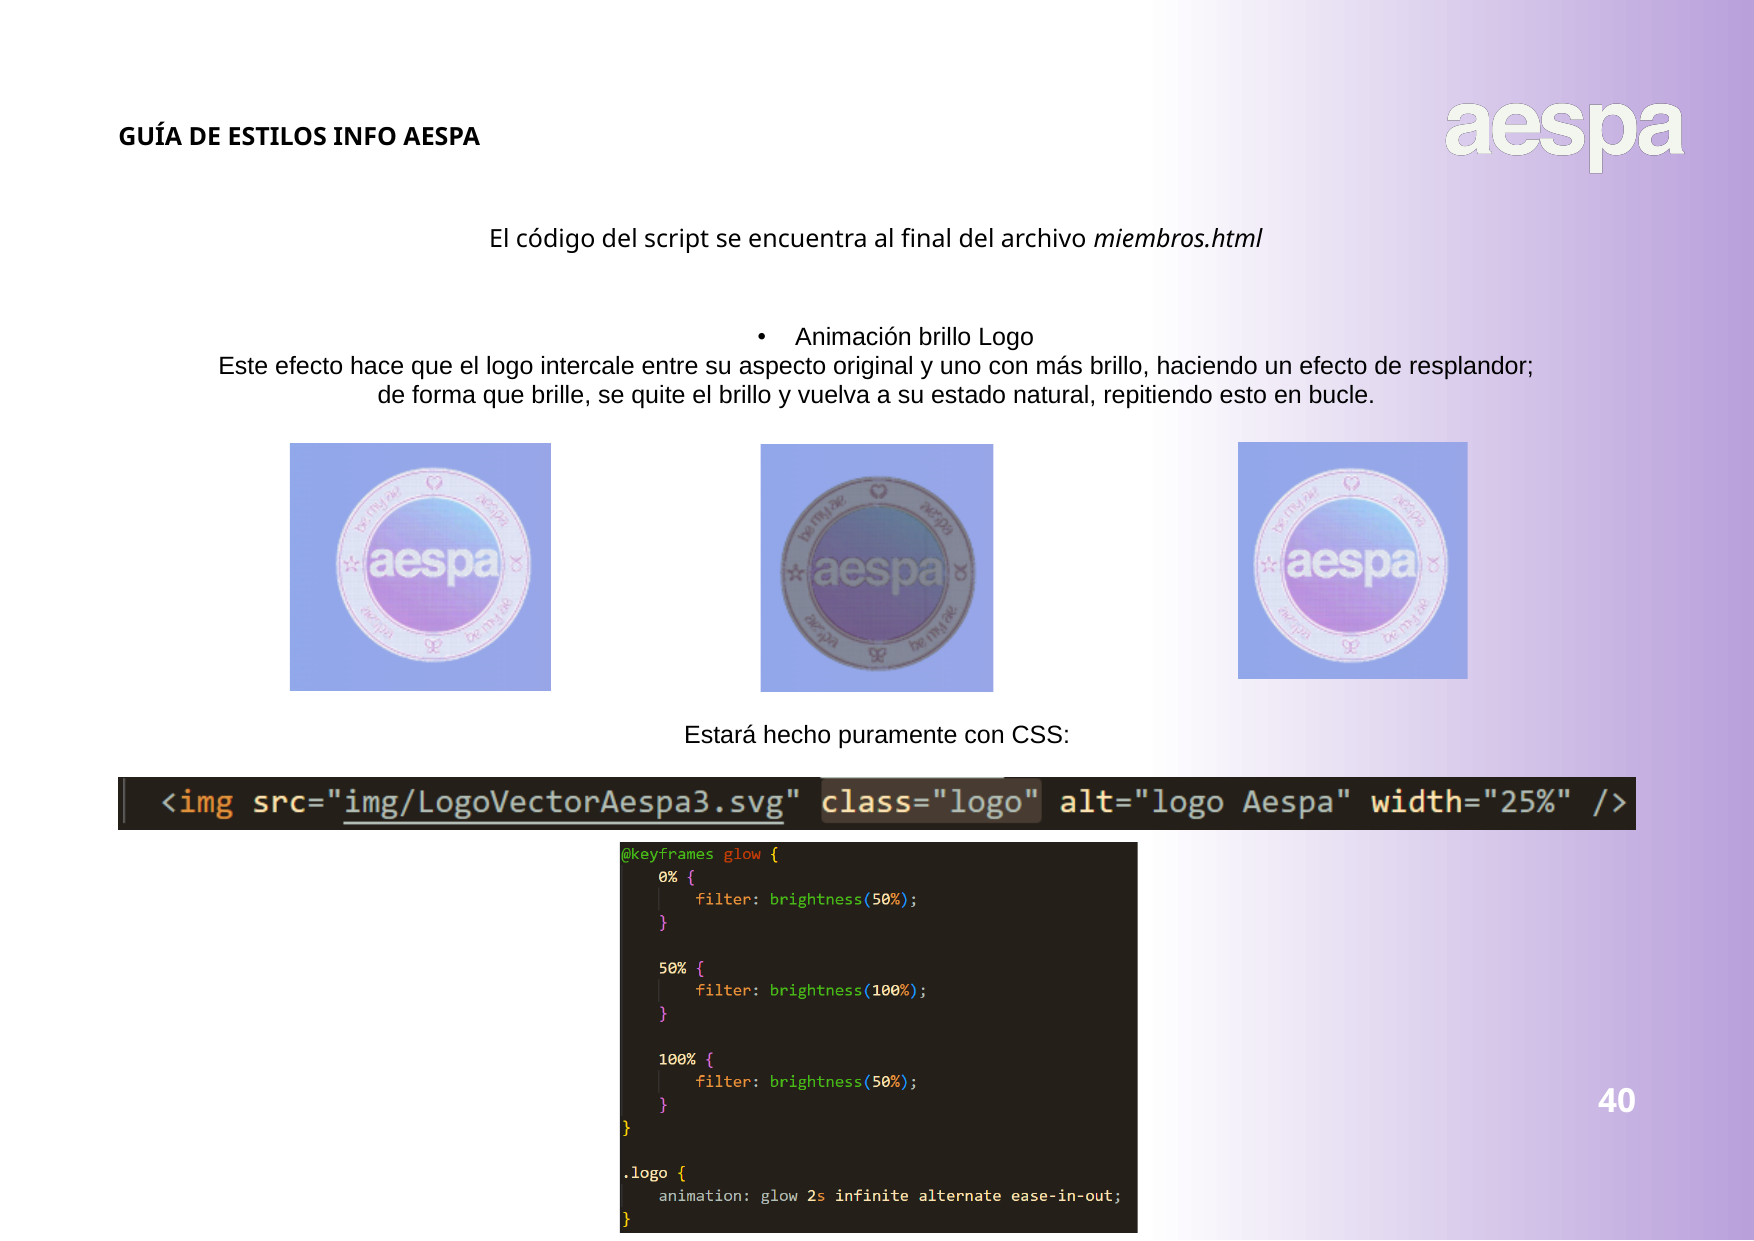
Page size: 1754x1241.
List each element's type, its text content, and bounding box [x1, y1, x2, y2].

picture [1238, 442, 1468, 679]
picture [1428, 88, 1703, 187]
text Este efecto hace que el logo intercale entre su aspecto original y uno con más brillo, haciendo un efecto de resplandor; de forma que brille, se quite el brillo y vuelva a su estado natural, repitiendo esto en bucle. [118, 351, 1636, 408]
picture [118, 777, 1636, 830]
text Estará hecho puramente con CSS: [118, 720, 1636, 749]
picture [760, 444, 994, 692]
text El código del script se encuentra al final del archivo miembros.html [118, 182, 1636, 255]
picture [289, 443, 551, 691]
picture [619, 842, 1138, 1233]
list Animación brillo Logo [156, 322, 1636, 351]
